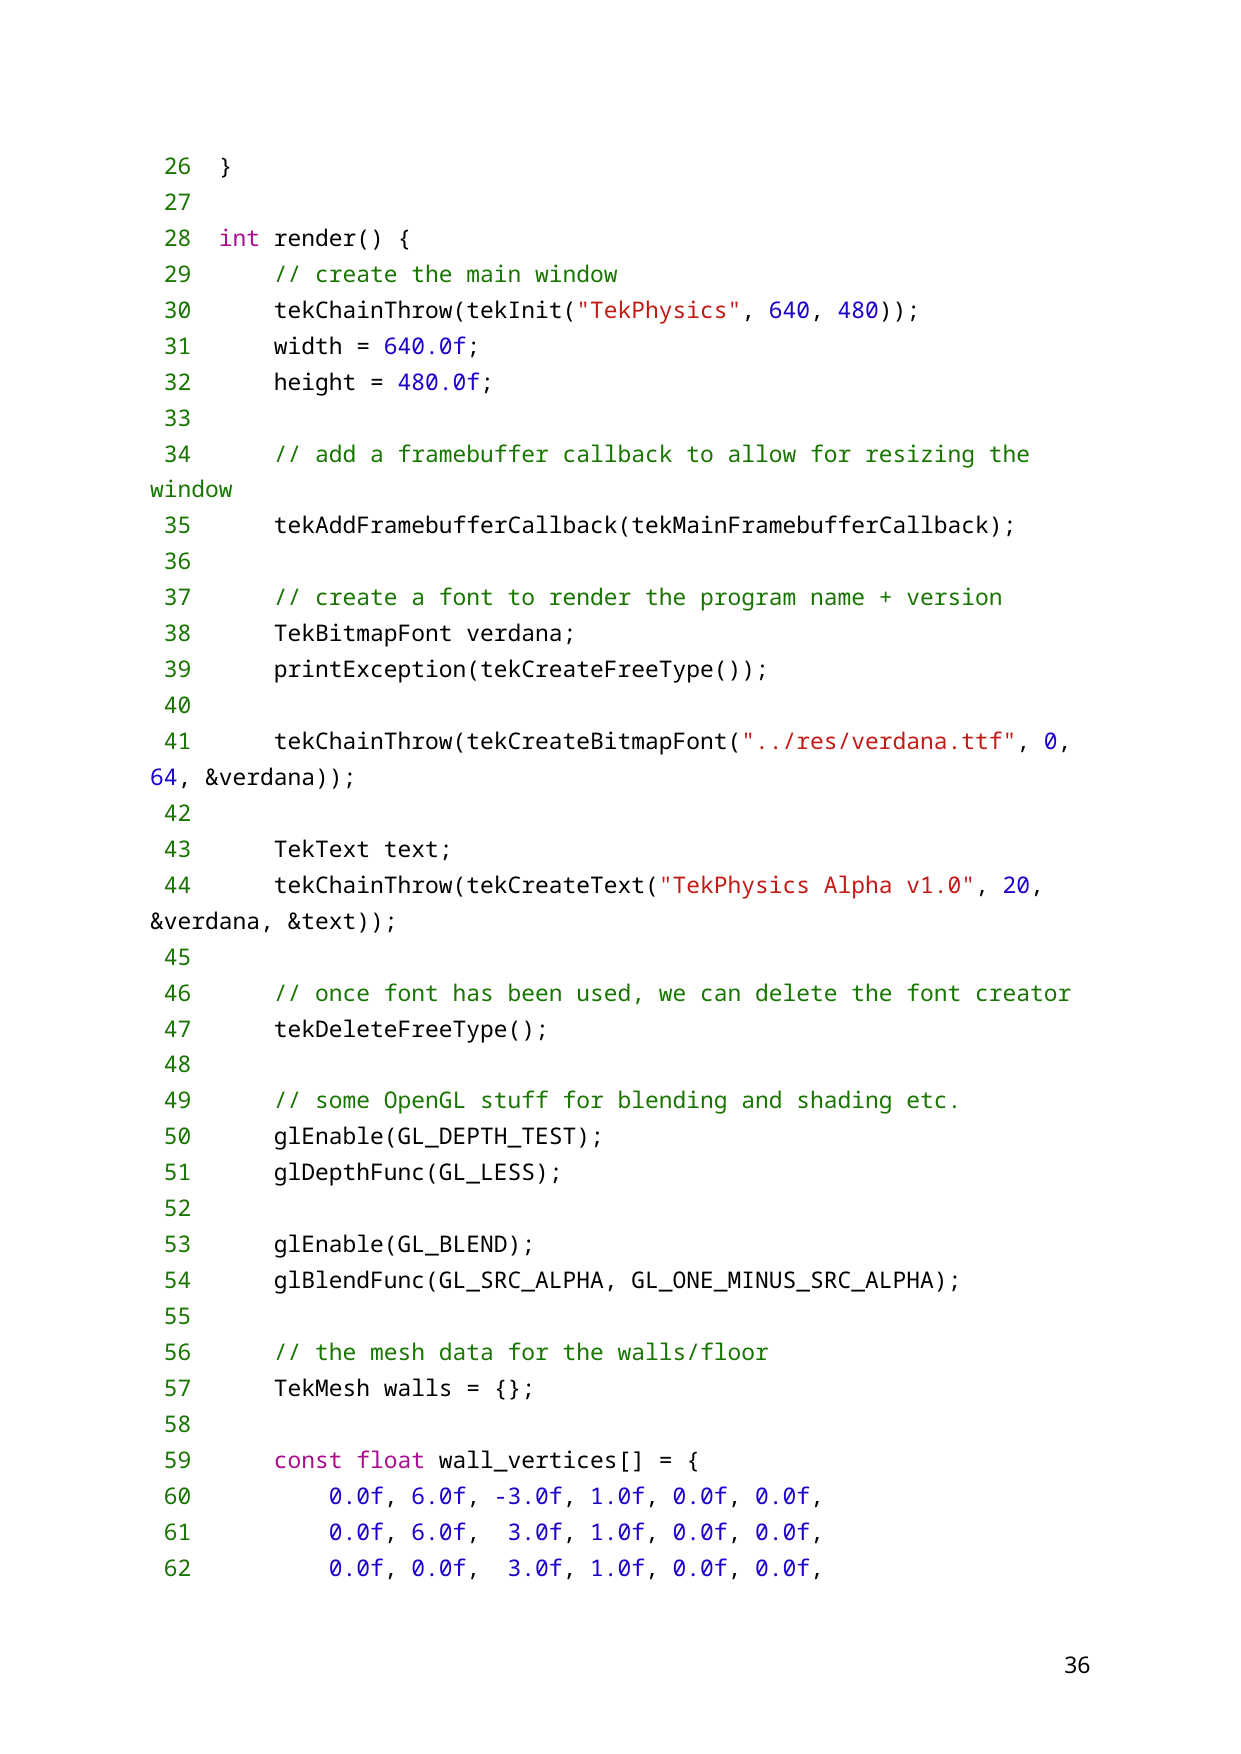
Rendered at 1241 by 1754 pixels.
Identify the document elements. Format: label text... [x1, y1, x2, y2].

text 47 tekDeleteFreeType(); [150, 1012, 1090, 1044]
text 37 // create a font to render the program name + version [150, 581, 1090, 612]
text 26 } [150, 150, 1090, 181]
text 30 tekChainThrow(tekInit("TekPhysics", 640, 480)); [150, 294, 1090, 325]
text 43 TekText text; [150, 833, 1090, 864]
text 40 [150, 689, 1090, 720]
text 54 glBlendFunc(GL_SRC_ALPHA, GL_ONE_MINUS_SRC_ALPHA); [150, 1264, 1090, 1295]
text 45 [150, 941, 1090, 972]
text 62 0.0f, 0.0f, 3.0f, 1.0f, 0.0f, 0.0f, [150, 1552, 1090, 1583]
text 31 width = 640.0f; [150, 330, 1090, 361]
text 49 // some OpenGL stuff for blending and shading etc. [150, 1084, 1090, 1116]
text 44 tekChainThrow(tekCreateText("TekPhysics Alpha v1.0", 20, &verdana, &text)); [150, 869, 1090, 936]
text 41 tekChainThrow(tekCreateBitmapFont("../res/verdana.ttf", 0, 64, &verdana)); [150, 725, 1090, 792]
text 42 [150, 797, 1090, 828]
text 60 0.0f, 6.0f, -3.0f, 1.0f, 0.0f, 0.0f, [150, 1480, 1090, 1511]
text 36 [150, 545, 1090, 577]
text 61 0.0f, 6.0f, 3.0f, 1.0f, 0.0f, 0.0f, [150, 1516, 1090, 1547]
text 29 // create the main window [150, 258, 1090, 289]
text 35 tekAddFramebufferCallback(tekMainFramebufferCallback); [150, 509, 1090, 541]
text 39 printException(tekCreateFreeType()); [150, 653, 1090, 684]
text 57 TekMesh walls = {}; [150, 1372, 1090, 1403]
text 38 TekBitmapFont verdana; [150, 617, 1090, 648]
text 32 height = 480.0f; [150, 366, 1090, 397]
text 46 // once font has been used, we can delete the font creator [150, 977, 1090, 1008]
text 56 // the mesh data for the walls/floor [150, 1336, 1090, 1367]
text 48 [150, 1048, 1090, 1080]
text 58 [150, 1408, 1090, 1439]
text 51 glDepthFunc(GL_LESS); [150, 1156, 1090, 1187]
text 52 [150, 1192, 1090, 1223]
text 34 // add a framebuffer callback to allow for resizing the window [150, 437, 1090, 505]
text 59 const float wall_vertices[] = { [150, 1444, 1090, 1475]
text 28 int render() { [150, 222, 1090, 253]
text 53 glEnable(GL_BLEND); [150, 1228, 1090, 1259]
text 27 [150, 186, 1090, 217]
text 33 [150, 402, 1090, 433]
text 50 glEnable(GL_DEPTH_TEST); [150, 1120, 1090, 1152]
text 55 [150, 1300, 1090, 1331]
